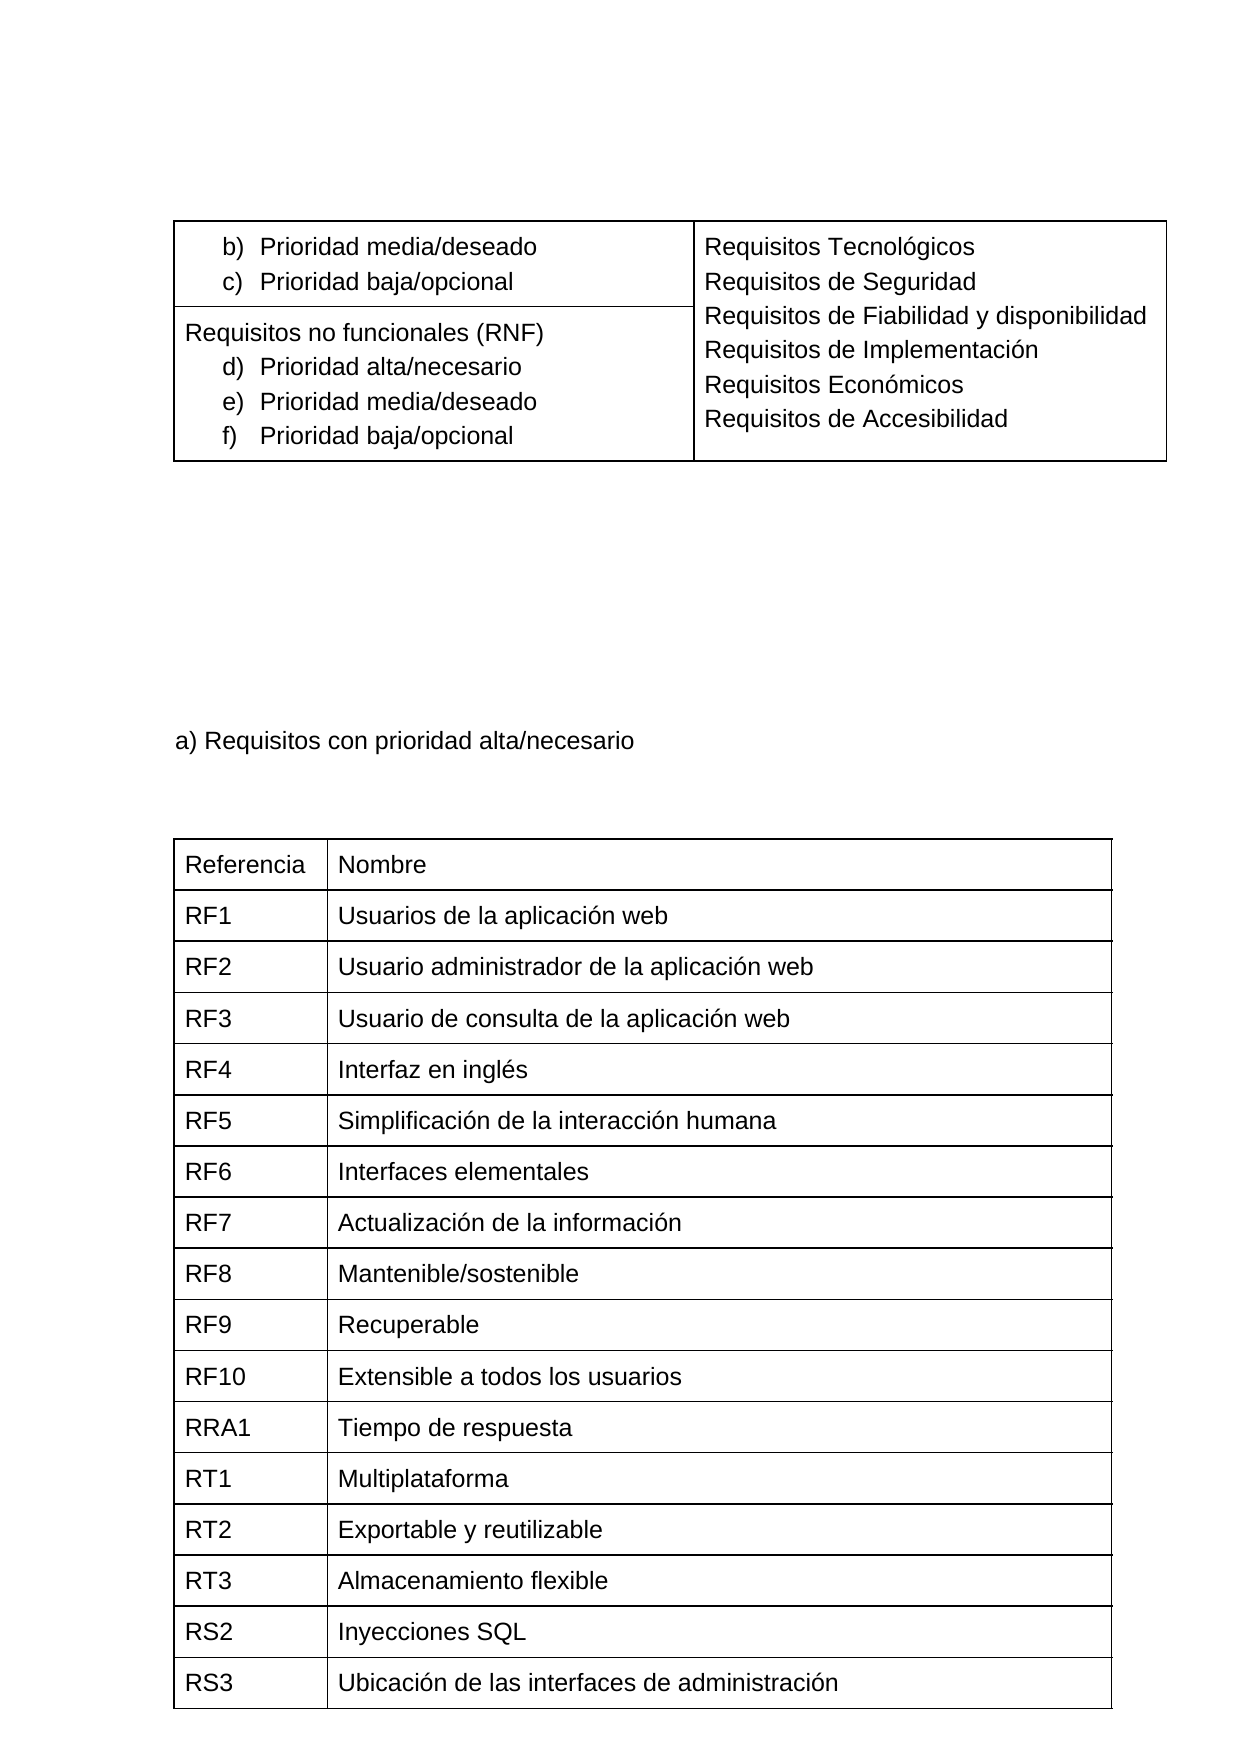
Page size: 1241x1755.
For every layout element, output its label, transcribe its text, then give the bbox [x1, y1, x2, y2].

table_cell RF2 [175, 942, 327, 992]
table_cell Simplificación de la interacción humana [328, 1096, 1111, 1145]
table_cell RRA1 [175, 1402, 327, 1452]
table_cell Almacenamiento flexible [328, 1556, 1111, 1605]
table_cell Ubicación de las interfaces de administración [328, 1658, 1111, 1708]
table_cell Exportable y reutilizable [328, 1505, 1111, 1554]
table_cell Multiplataforma [328, 1453, 1111, 1503]
table_cell RF6 [175, 1147, 327, 1196]
table_cell RT1 [175, 1453, 327, 1503]
table_cell RF1 [175, 891, 327, 940]
text a) Requisitos con prioridad alta/necesario [175, 726, 1065, 755]
table_cell Usuario de consulta de la aplicación web [328, 993, 1111, 1043]
table_cell Usuarios de la aplicación web [328, 891, 1111, 940]
table_cell Actualización de la información [328, 1198, 1111, 1247]
table_cell RF5 [175, 1096, 327, 1145]
table_cell Requisitos funcionales (RF) Prioridad alta/necesario Prioridad media/deseado Prioridad baja/opcional [175, 222, 693, 306]
table_cell RT2 [175, 1505, 327, 1554]
table_cell RF3 [175, 993, 327, 1043]
table_cell Extensible a todos los usuarios [328, 1351, 1111, 1401]
table_cell Recuperable [328, 1300, 1111, 1349]
table_header Referencia [175, 840, 327, 889]
table_cell RS2 [175, 1607, 327, 1656]
table_cell Usuario administrador de la aplicación web [328, 942, 1111, 992]
table_header Nombre [328, 840, 1111, 889]
table_cell RF4 [175, 1044, 327, 1094]
table_cell RF8 [175, 1249, 327, 1298]
table_cell Mantenible/sostenible [328, 1249, 1111, 1298]
table_cell Tiempo de respuesta [328, 1402, 1111, 1452]
table_cell Inyecciones SQL [328, 1607, 1111, 1656]
table_cell Interfaz en inglés [328, 1044, 1111, 1094]
table_cell RT3 [175, 1556, 327, 1605]
table_cell Requisitos no funcionales (RNF) Prioridad alta/necesario Prioridad media/deseado Prioridad baja/opcional [175, 307, 693, 460]
table_cell Interfaces elementales [328, 1147, 1111, 1196]
table_cell RF9 [175, 1300, 327, 1349]
table_cell RF10 [175, 1351, 327, 1401]
table_cell RF7 [175, 1198, 327, 1247]
table_cell Requisitos Tecnológicos Requisitos de Seguridad Requisitos de Fiabilidad y disponibilidad Requisitos de Implementación Requisitos Económicos Requisitos de Accesibilidad [695, 222, 1166, 460]
table_cell RS3 [175, 1658, 327, 1708]
